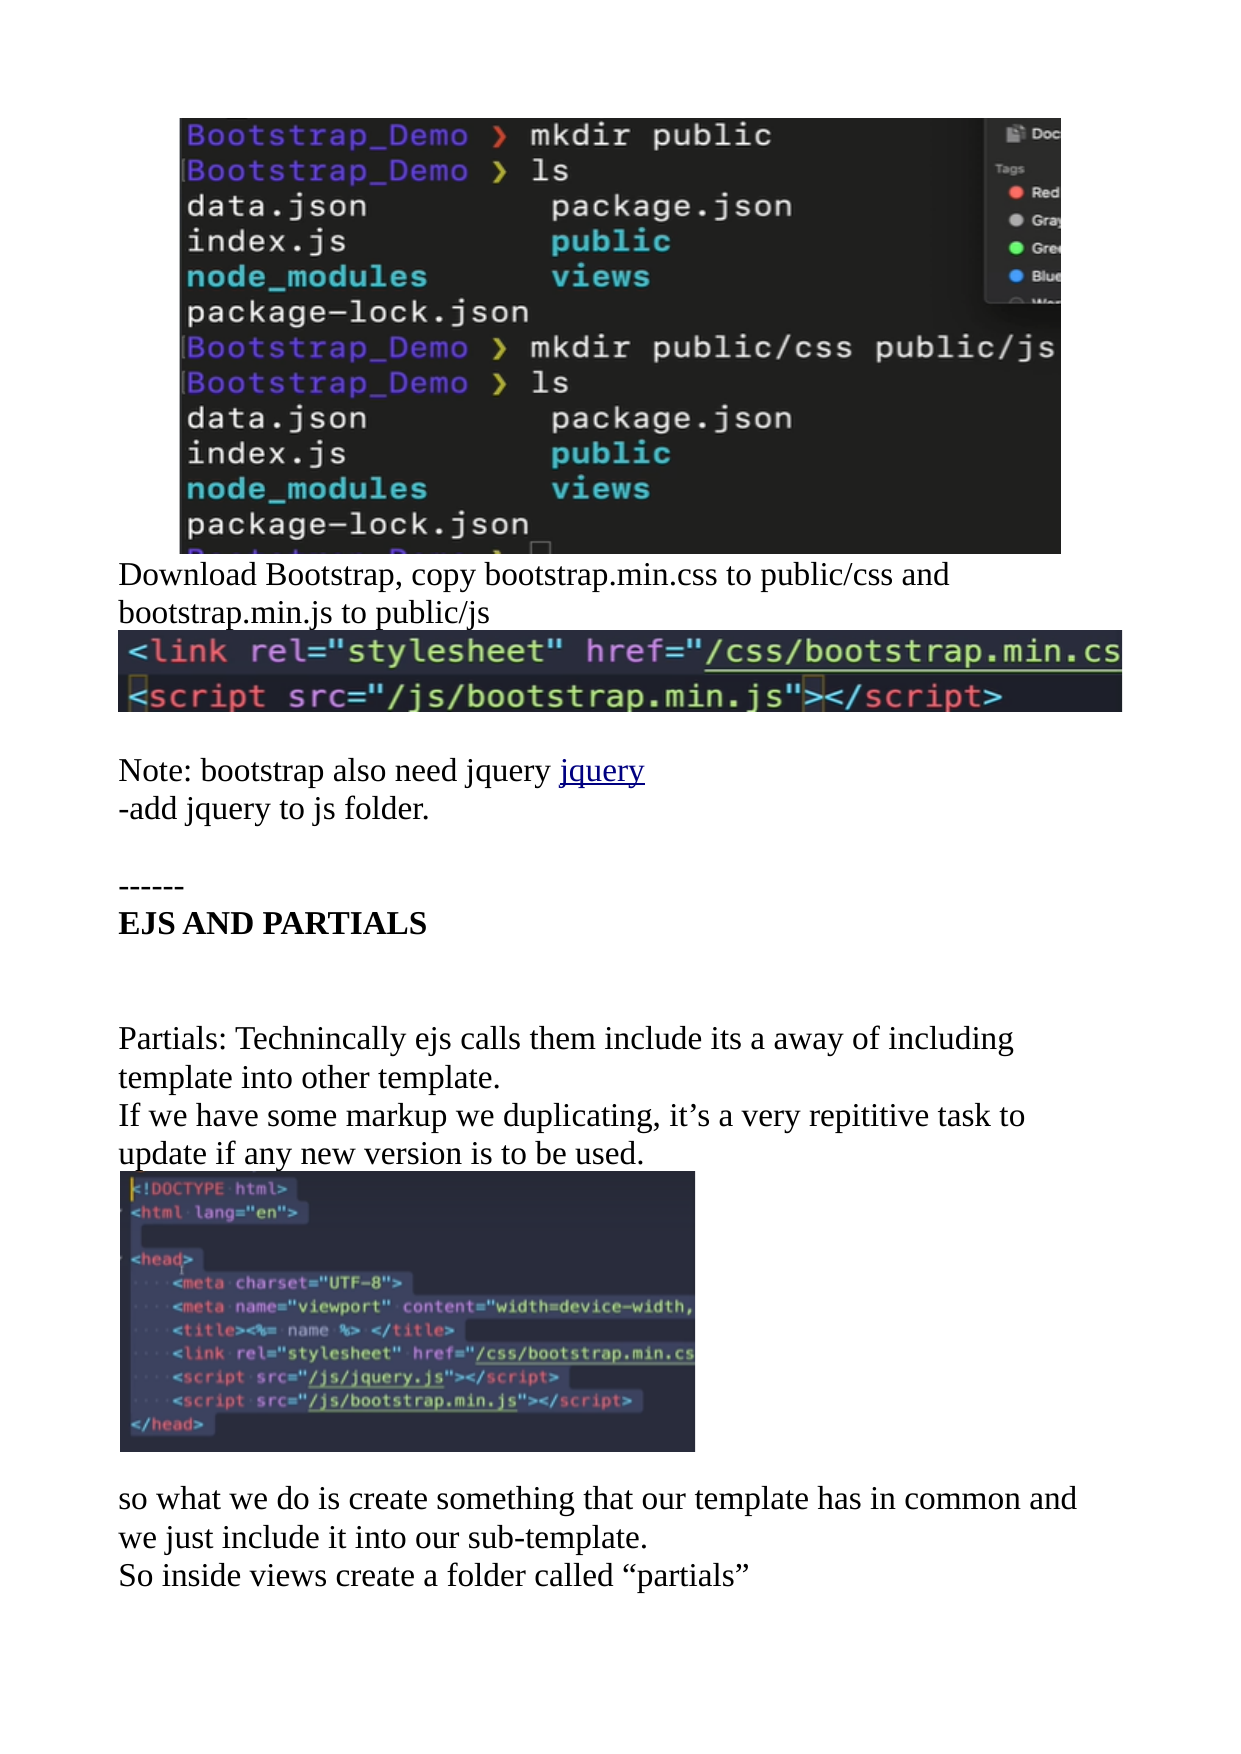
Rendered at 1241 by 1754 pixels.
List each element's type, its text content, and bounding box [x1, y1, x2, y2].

text -add jquery to js folder. [118, 788, 1122, 827]
text Note: bootstrap also need jquery jquery [118, 750, 1122, 788]
text So inside views create a folder called “partials” [118, 1555, 1122, 1593]
text Download Bootstrap, copy bootstrap.min.css to public/css and bootstrap.min.js to public/js [118, 118, 1122, 630]
text If we have some markup we duplicating, it’s a very repititive task to update if any new version is to be used. [118, 1095, 1122, 1172]
text so what we do is create something that our template has in common and we just include it into our sub-template. [118, 1478, 1122, 1555]
text ------ [118, 865, 1122, 903]
picture [118, 630, 1123, 712]
text EJS AND PARTIALS [118, 903, 1122, 942]
picture [179, 118, 1061, 554]
text Partials: Technincally ejs calls them include its a away of including template into other template. [118, 1018, 1122, 1095]
picture [120, 1171, 696, 1452]
